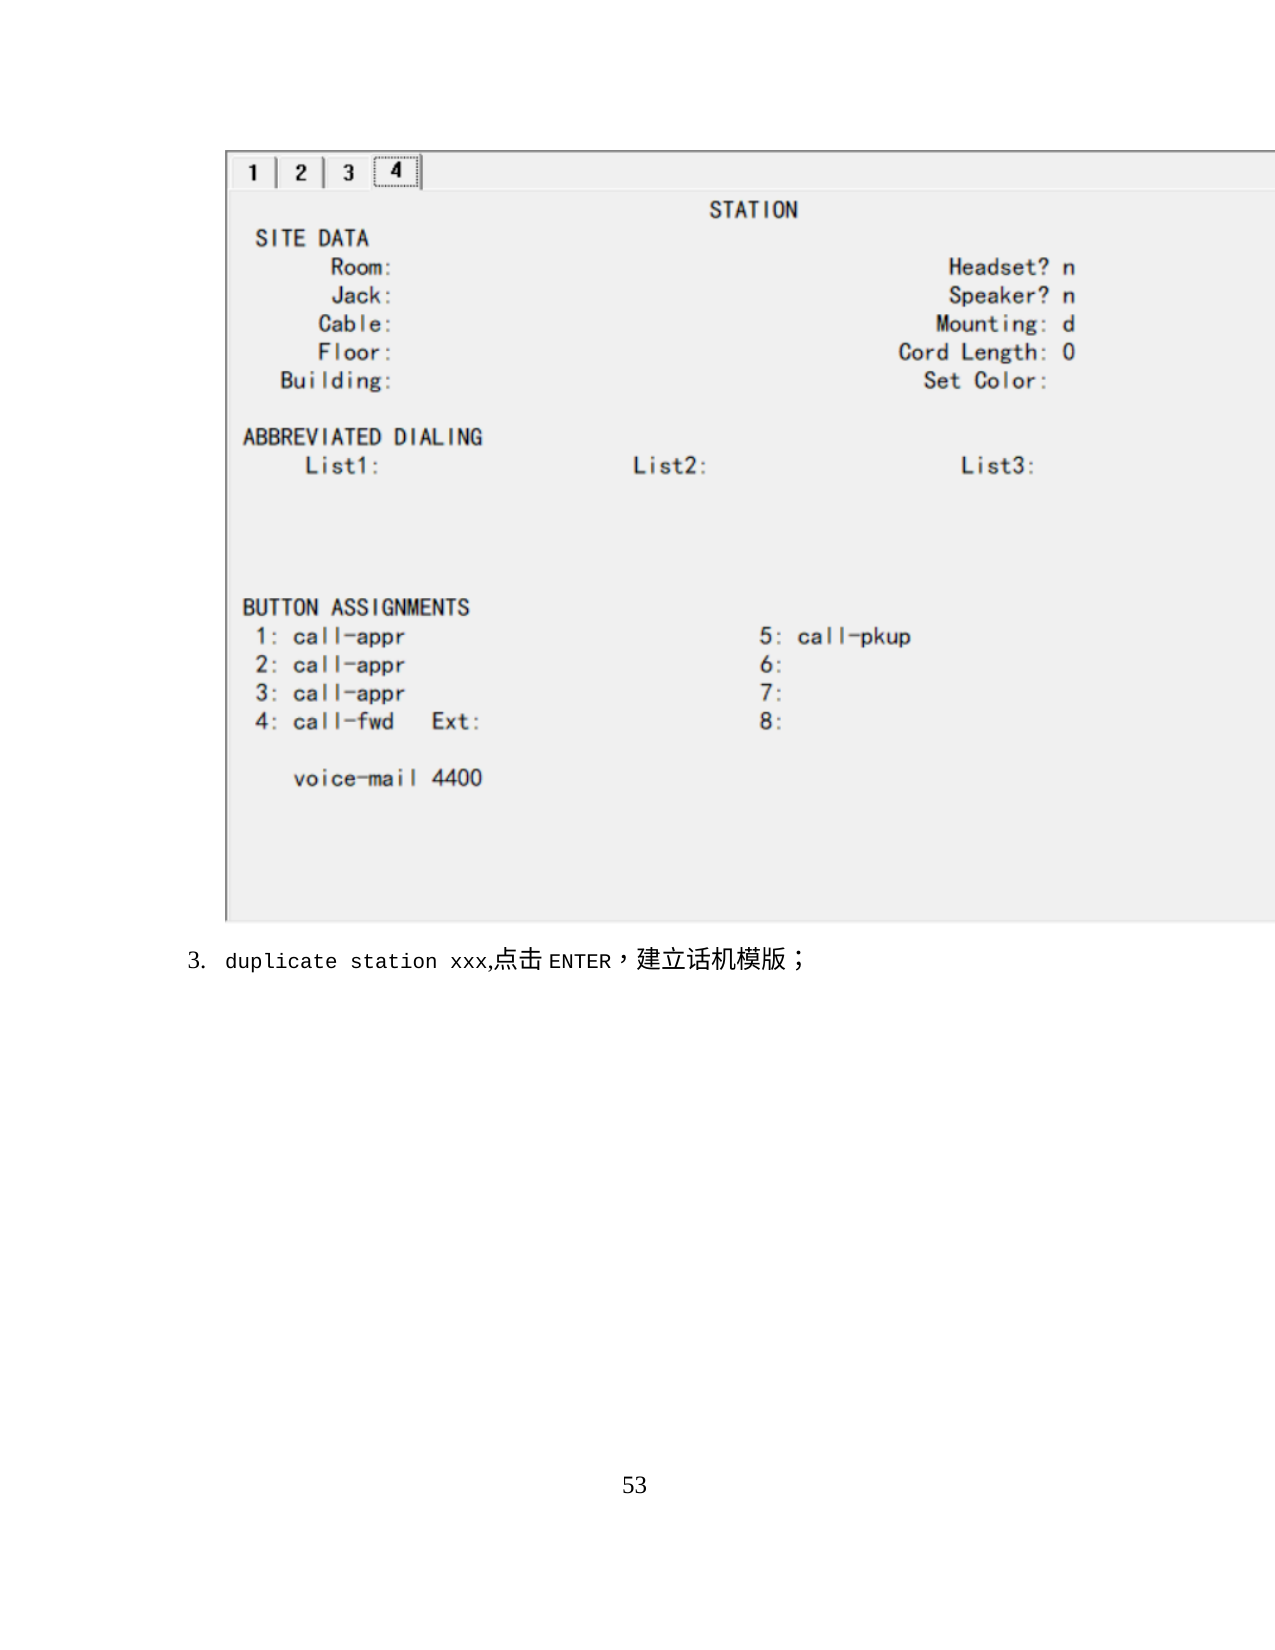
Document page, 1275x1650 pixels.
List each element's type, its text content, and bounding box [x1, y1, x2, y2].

picture [225, 150, 1275, 924]
list duplicate station xxx,点击ENTER，建立话机模版； [187, 942, 1125, 976]
